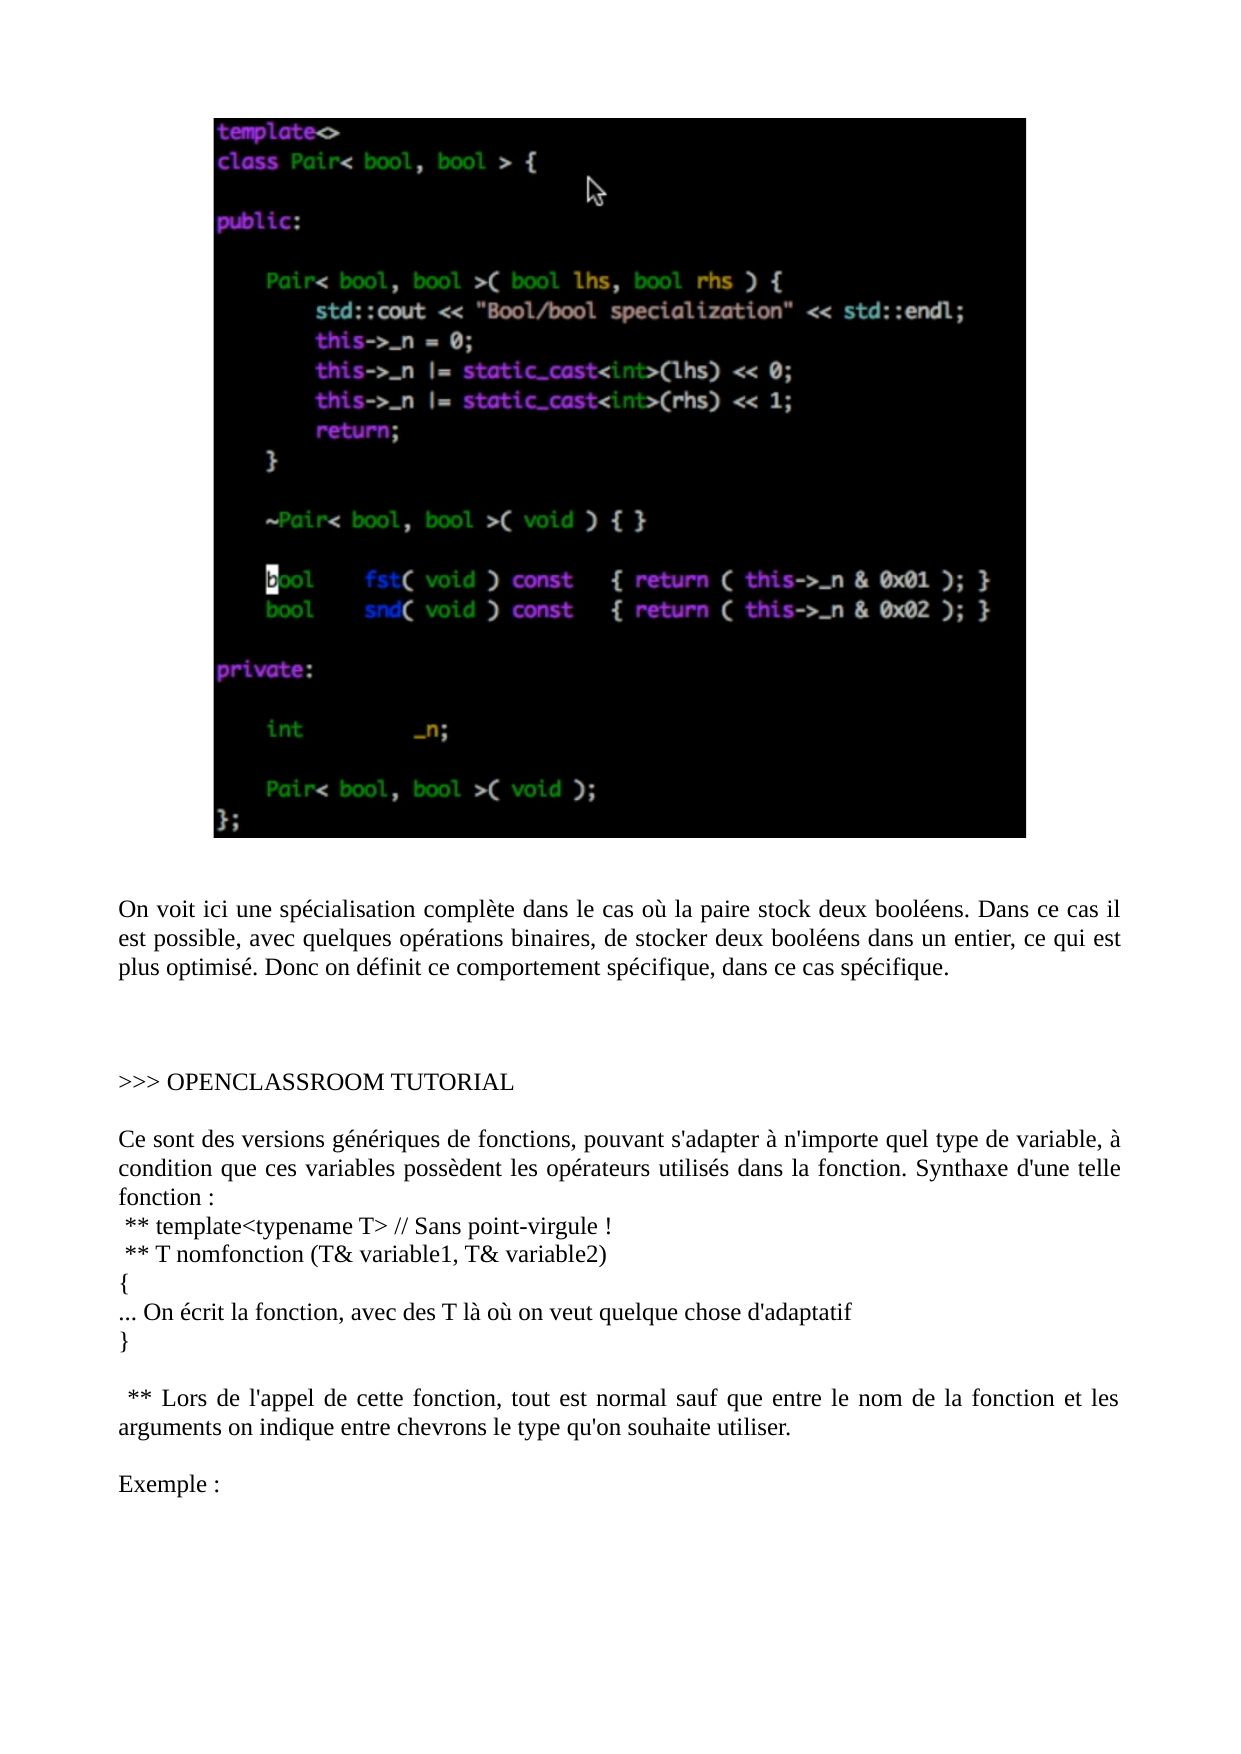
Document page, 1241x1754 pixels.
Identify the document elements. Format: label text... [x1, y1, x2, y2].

text Exemple : [118, 1469, 1122, 1498]
text >>> OPENCLASSROOM TUTORIAL [118, 1067, 1122, 1096]
text ** T nomfonction (T& variable1, T& variable2) [118, 1239, 1122, 1268]
text } [118, 1326, 1122, 1354]
text ** Lors de l'appel de cette fonction, tout est normal sauf que entre le nom de la fonction et les arguments on indique entre chevrons le type qu'on souhaite utiliser. [118, 1383, 1122, 1441]
text ... On écrit la fonction, avec des T là où on veut quelque chose d'adaptatif [118, 1297, 1122, 1326]
text Ce sont des versions génériques de fonctions, pouvant s'adapter à n'importe quel type de variable, à condition que ces variables possèdent les opérateurs utilisés dans la fonction. Synthaxe d'une telle fonction : [118, 1124, 1122, 1211]
text On voit ici une spécialisation complète dans le cas où la paire stock deux booléens. Dans ce cas il est possible, avec quelques opérations binaires, de stocker deux booléens dans un entier, ce qui est plus optimisé. Donc on définit ce comportement spécifique, dans ce cas spécifique. [118, 894, 1122, 981]
text { [118, 1268, 1122, 1297]
text ** template<typename T> // Sans point-virgule ! [118, 1211, 1122, 1239]
